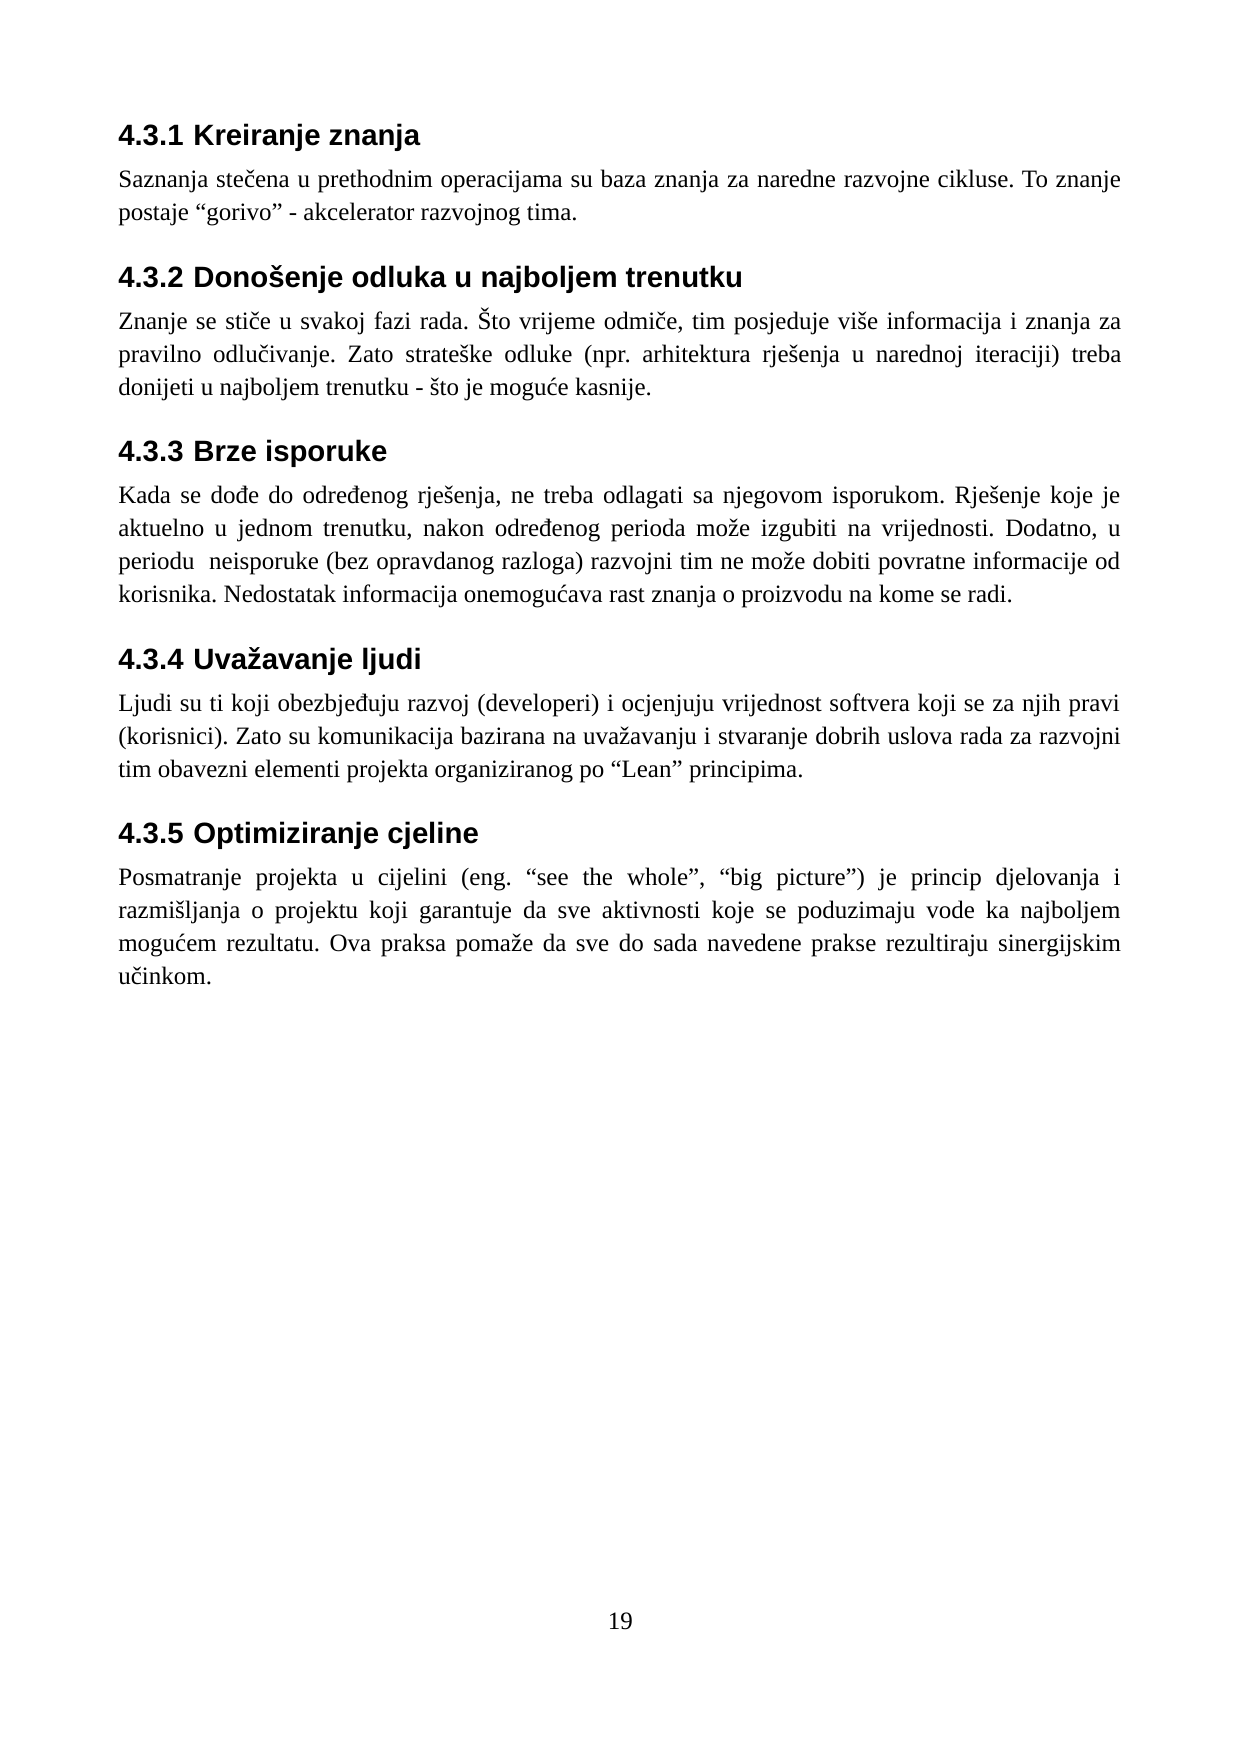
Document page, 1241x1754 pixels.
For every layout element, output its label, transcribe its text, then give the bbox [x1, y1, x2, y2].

text Kada se dođe do određenog rješenja, ne treba odlagati sa njegovom isporukom. Rješenje koje je aktuelno u jednom trenutku, nakon određenog perioda može izgubiti na vrijednosti. Dodatno, u periodu neisporuke (bez opravdanog razloga) razvojni tim ne može dobiti povratne informacije od korisnika. Nedostatak informacija onemogućava rast znanja o proizvodu na kome se radi. [118, 480, 1122, 608]
text Saznanja stečena u prethodnim operacijama su baza znanja za naredne razvojne cikluse. To znanje postaje “gorivo” - akcelerator razvojnog tima. [118, 164, 1122, 226]
text Ljudi su ti koji obezbjeđuju razvoj (developeri) i ocjenjuju vrijednost softvera koji se za njih pravi (korisnici). Zato su komunikacija bazirana na uvažavanju i stvaranje dobrih uslova rada za razvojni tim obavezni elementi projekta organiziranog po “Lean” principima. [118, 688, 1122, 783]
text Posmatranje projekta u cijelini (eng. “see the whole”, “big picture”) je princip djelovanja i razmišljanja o projektu koji garantuje da sve aktivnosti koje se poduzimaju vode ka najboljem mogućem rezultatu. Ova praksa pomaže da sve do sada navedene prakse rezultiraju sinergijskim učinkom. [118, 862, 1122, 990]
text Znanje se stiče u svakoj fazi rada. Što vrijeme odmiče, tim posjeduje više informacija i znanja za pravilno odlučivanje. Zato strateške odluke (npr. arhitektura rješenja u narednoj iteraciji) treba donijeti u najboljem trenutku - što je moguće kasnije. [118, 306, 1122, 401]
subtitle Brze isporuke [118, 434, 1122, 468]
subtitle Donošenje odluka u najboljem trenutku [118, 259, 1122, 293]
subtitle Uvažavanje ljudi [118, 642, 1122, 675]
subtitle Optimiziranje cjeline [118, 816, 1122, 850]
subtitle Kreiranje znanja [118, 118, 1122, 152]
